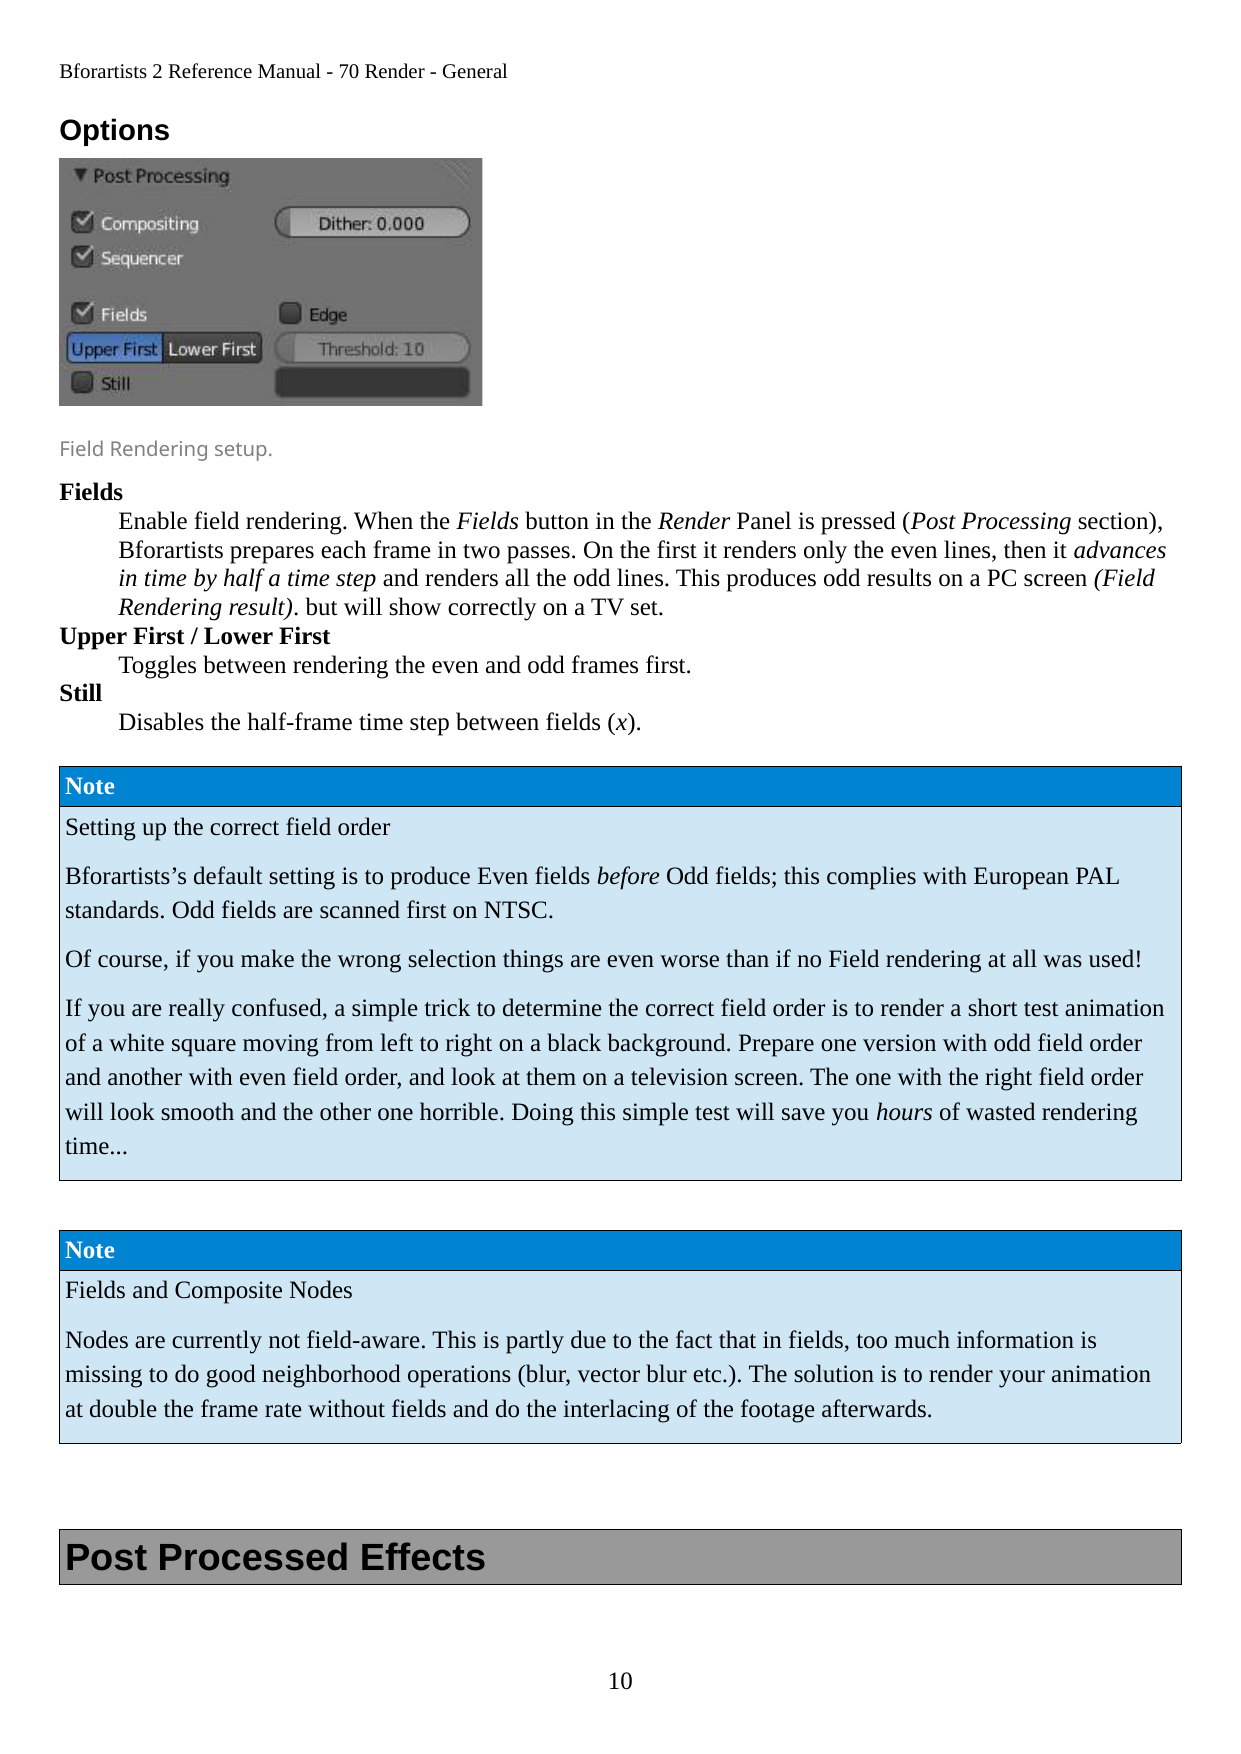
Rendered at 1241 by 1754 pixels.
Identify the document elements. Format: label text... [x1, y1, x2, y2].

table_header Note [60, 1231, 1181, 1270]
subtitle Upper First / Lower First [59, 621, 1181, 650]
text Field Rendering setup. [59, 431, 1181, 463]
picture [59, 158, 483, 406]
list Disables the half-frame time step between fields (x). [118, 707, 1181, 736]
subtitle Fields [59, 477, 1181, 506]
table_cell Fields and Composite Nodes Nodes are currently not field-aware. This is partly due to the fact that in fields, too much information is missing to do good neighborhood operations (blur, vector blur etc.). The solution is to render your animation at double the frame rate without fields and do the interlacing of the footage afterwards. [60, 1271, 1181, 1443]
list Enable field rendering. When the Fields button in the Render Panel is pressed (Post Processing section), Bforartists prepares each frame in two passes. On the first it renders only the even lines, then it advances in time by half a time step and renders all the odd lines. This produces odd results on a PC screen (Field Rendering result). but will show correctly on a TV set. [118, 506, 1181, 621]
list Toggles between rendering the even and odd frames first. [118, 650, 1181, 678]
table_header Note [60, 767, 1181, 806]
subtitle Options [59, 113, 1181, 146]
table_cell Setting up the correct field order Bforartists’s default setting is to produce Even fields before Odd fields; this complies with European PAL standards. Odd fields are scanned first on NTSC. Of course, if you make the wrong selection things are even worse than if no Field rendering at all was used! If you are really confused, a simple trick to determine the correct field order is to render a short test animation of a white square moving from left to right on a black background. Prepare one version with odd field order and another with even field order, and look at them on a television screen. The one with the right field order will look smooth and the other one horrible. Doing this simple test will save you hours of wasted rendering time... [60, 807, 1181, 1180]
subtitle Still [59, 678, 1181, 707]
table_header Post Processed Effects [60, 1530, 1181, 1584]
